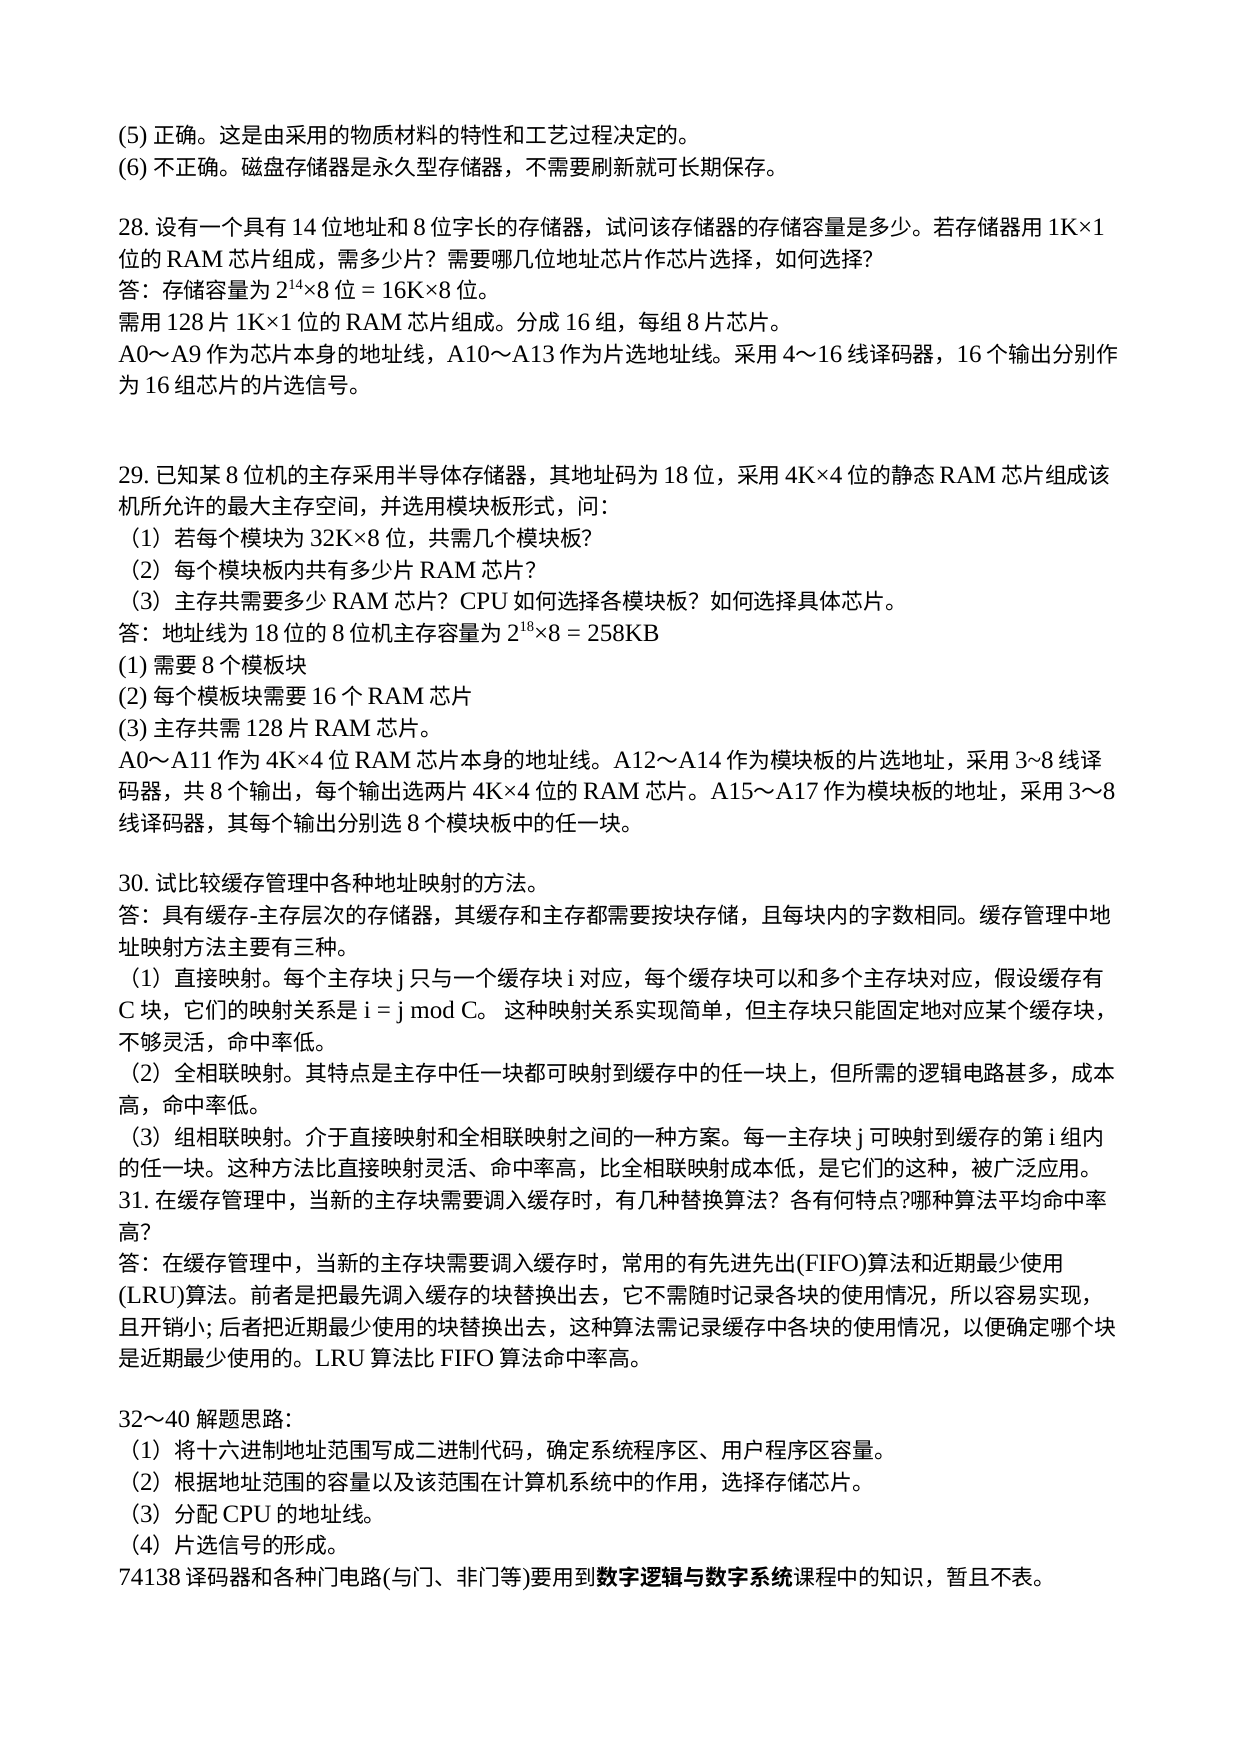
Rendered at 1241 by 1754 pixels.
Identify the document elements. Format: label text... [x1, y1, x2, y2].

text （2）每个模块板内共有多少片RAM芯片？ [118, 553, 1122, 584]
text 74138译码器和各种门电路(与门、非门等)要用到数字逻辑与数字系统课程中的知识，暂且不表。 [118, 1560, 1122, 1592]
text （3）分配CPU的地址线。 [118, 1497, 1122, 1528]
text (5) 正确。这是由采用的物质材料的特性和工艺过程决定的。 [118, 118, 1122, 150]
text （3）组相联映射。介于直接映射和全相联映射之间的一种方案。每一主存块j可映射到缓存的第i组内的任一块。这种方法比直接映射灵活、命中率高，比全相联映射成本低，是它们的这种，被广泛应用。 [118, 1120, 1122, 1183]
text A0～A9作为芯片本身的地址线，A10～A13作为片选地址线。采用4～16线译码器，16个输出分别作为16组芯片的片选信号。 [118, 337, 1122, 400]
text 答：存储容量为214×8位 = 16K×8位。 [118, 273, 1122, 305]
text （3）主存共需要多少RAM芯片？CPU如何选择各模块板？如何选择具体芯片。 [118, 584, 1122, 616]
text （1）若每个模块为32K×8位，共需几个模块板？ [118, 521, 1122, 553]
text (3) 主存共需128片RAM芯片。 [118, 711, 1122, 743]
text (2) 每个模板块需要16个RAM芯片 [118, 679, 1122, 711]
text 28. 设有一个具有14位地址和8位字长的存储器，试问该存储器的存储容量是多少。若存储器用1K×1位的RAM芯片组成，需多少片？需要哪几位地址芯片作芯片选择，如何选择？ [118, 210, 1122, 273]
text （4）片选信号的形成。 [118, 1528, 1122, 1560]
text 答：地址线为18位的8位机主存容量为218×8 = 258KB [118, 616, 1122, 648]
text （1）直接映射。每个主存块j只与一个缓存块i对应，每个缓存块可以和多个主存块对应，假设缓存有C块，它们的映射关系是 i = j mod C。 这种映射关系实现简单，但主存块只能固定地对应某个缓存块，不够灵活，命中率低。 [118, 961, 1122, 1056]
text 答：在缓存管理中，当新的主存块需要调入缓存时，常用的有先进先出(FIFO)算法和近期最少使用(LRU)算法。前者是把最先调入缓存的块替换出去，它不需随时记录各块的使用情况，所以容易实现，且开销小; 后者把近期最少使用的块替换出去，这种算法需记录缓存中各块的使用情况，以便确定哪个块是近期最少使用的。LRU算法比FIFO算法命中率高。 [118, 1246, 1122, 1373]
text 29. 已知某8位机的主存采用半导体存储器，其地址码为18位，采用4K×4位的静态RAM芯片组成该机所允许的最大主存空间，并选用模块板形式，问： [118, 458, 1122, 521]
text (6) 不正确。磁盘存储器是永久型存储器，不需要刷新就可长期保存。 [118, 150, 1122, 181]
text A0～A11作为4K×4位RAM芯片本身的地址线。A12～A14作为模块板的片选地址，采用3~8线译码器，共8个输出，每个输出选两片4K×4位的RAM芯片。A15～A17作为模块板的地址，采用3～8线译码器，其每个输出分别选8个模块板中的任一块。 [118, 743, 1122, 838]
text (1) 需要8个模板块 [118, 648, 1122, 679]
text 答：具有缓存-主存层次的存储器，其缓存和主存都需要按块存储，且每块内的字数相同。缓存管理中地址映射方法主要有三种。 [118, 898, 1122, 961]
text （1）将十六进制地址范围写成二进制代码，确定系统程序区、用户程序区容量。 [118, 1433, 1122, 1465]
text 31. 在缓存管理中，当新的主存块需要调入缓存时，有几种替换算法？各有何特点?哪种算法平均命中率高？ [118, 1183, 1122, 1246]
text 需用128片1K×1位的RAM芯片组成。分成16组，每组8片芯片。 [118, 305, 1122, 337]
text 30. 试比较缓存管理中各种地址映射的方法。 [118, 866, 1122, 898]
text （2）根据地址范围的容量以及该范围在计算机系统中的作用，选择存储芯片。 [118, 1465, 1122, 1497]
text 32～40 解题思路： [118, 1402, 1122, 1433]
text （2）全相联映射。其特点是主存中任一块都可映射到缓存中的任一块上，但所需的逻辑电路甚多，成本高，命中率低。 [118, 1056, 1122, 1120]
